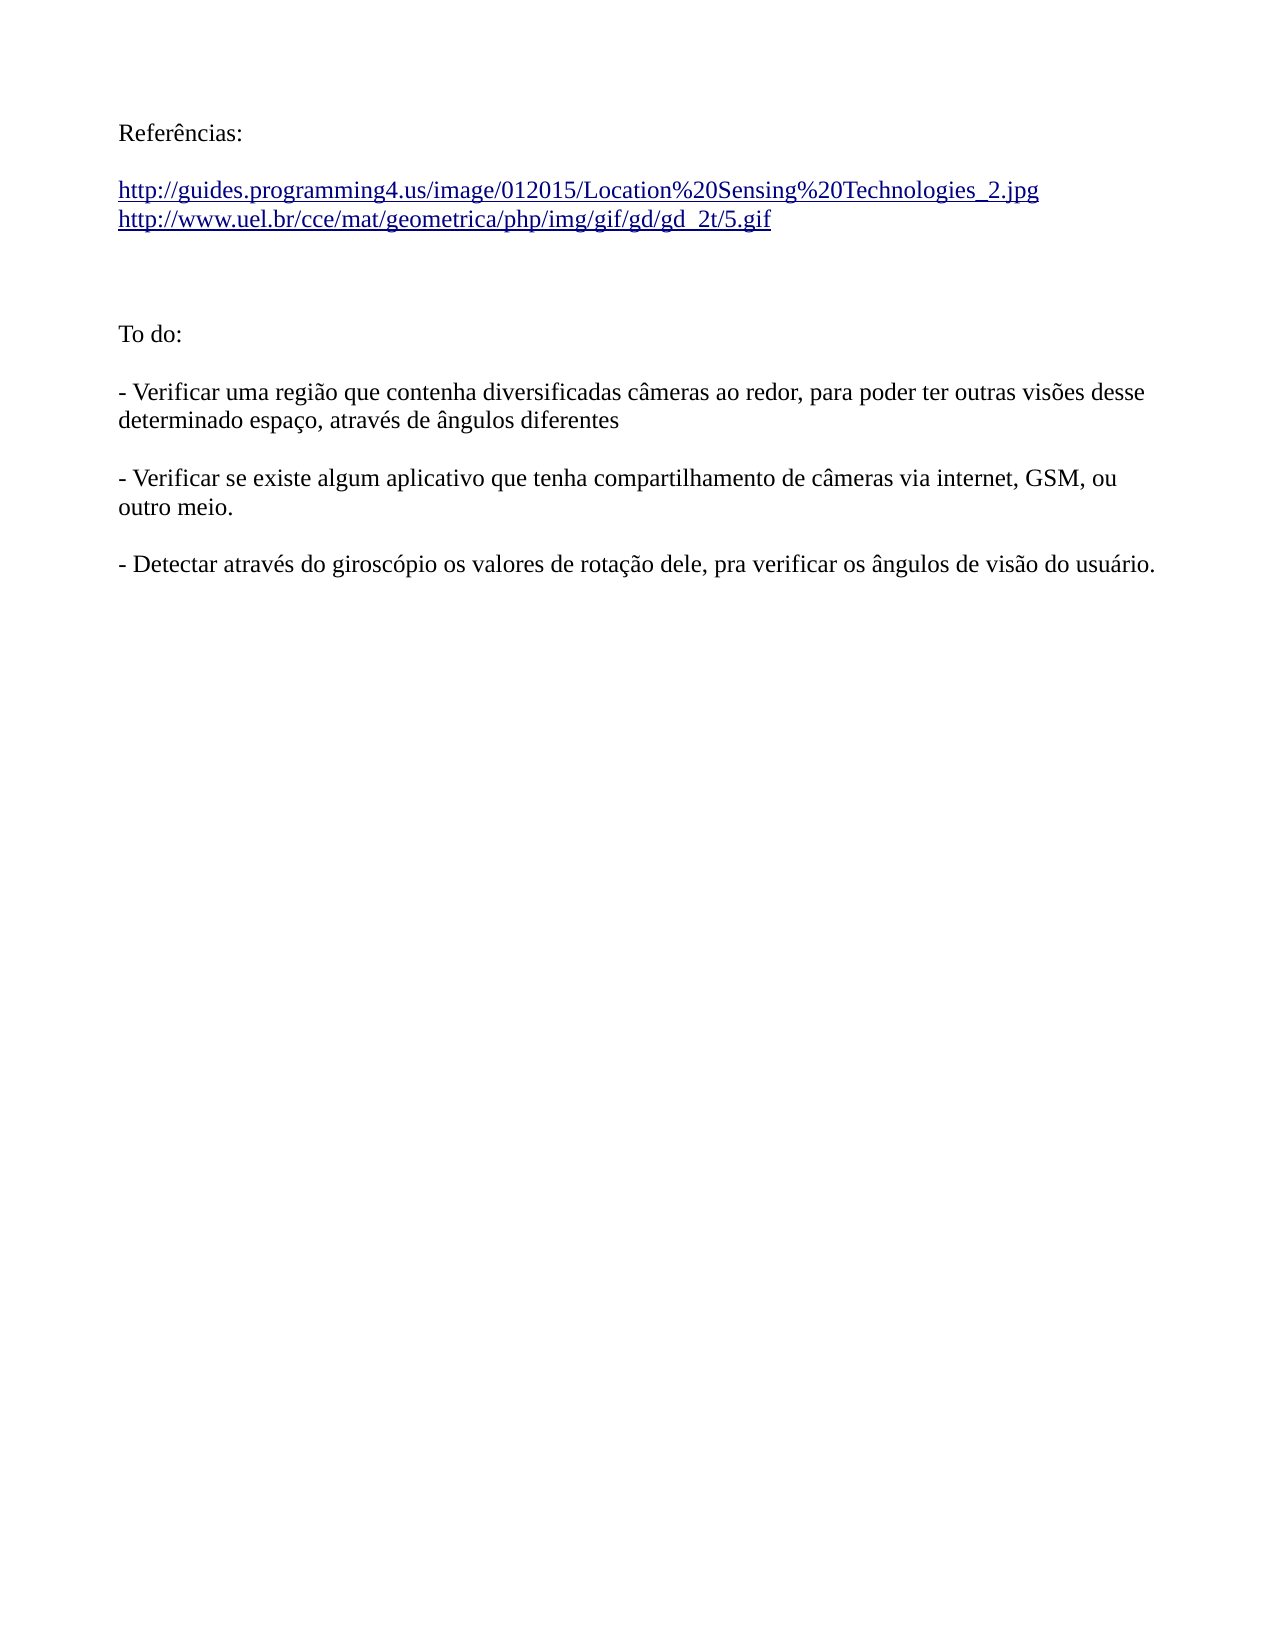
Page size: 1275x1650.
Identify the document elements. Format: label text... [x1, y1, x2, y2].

text - Detectar através do giroscópio os valores de rotação dele, pra verificar os ângulos de visão do usuário. [118, 549, 1157, 578]
text - Verificar se existe algum aplicativo que tenha compartilhamento de câmeras via internet, GSM, ou outro meio. [118, 463, 1157, 521]
text http://guides.programming4.us/image/012015/Location%20Sensing%20Technologies_2.jpg [118, 176, 1157, 204]
text http://www.uel.br/cce/mat/geometrica/php/img/gif/gd/gd_2t/5.gif [118, 204, 1157, 233]
text To do: [118, 319, 1157, 348]
text - Verificar uma região que contenha diversificadas câmeras ao redor, para poder ter outras visões desse determinado espaço, através de ângulos diferentes [118, 377, 1157, 434]
text Referências: [118, 118, 1157, 147]
